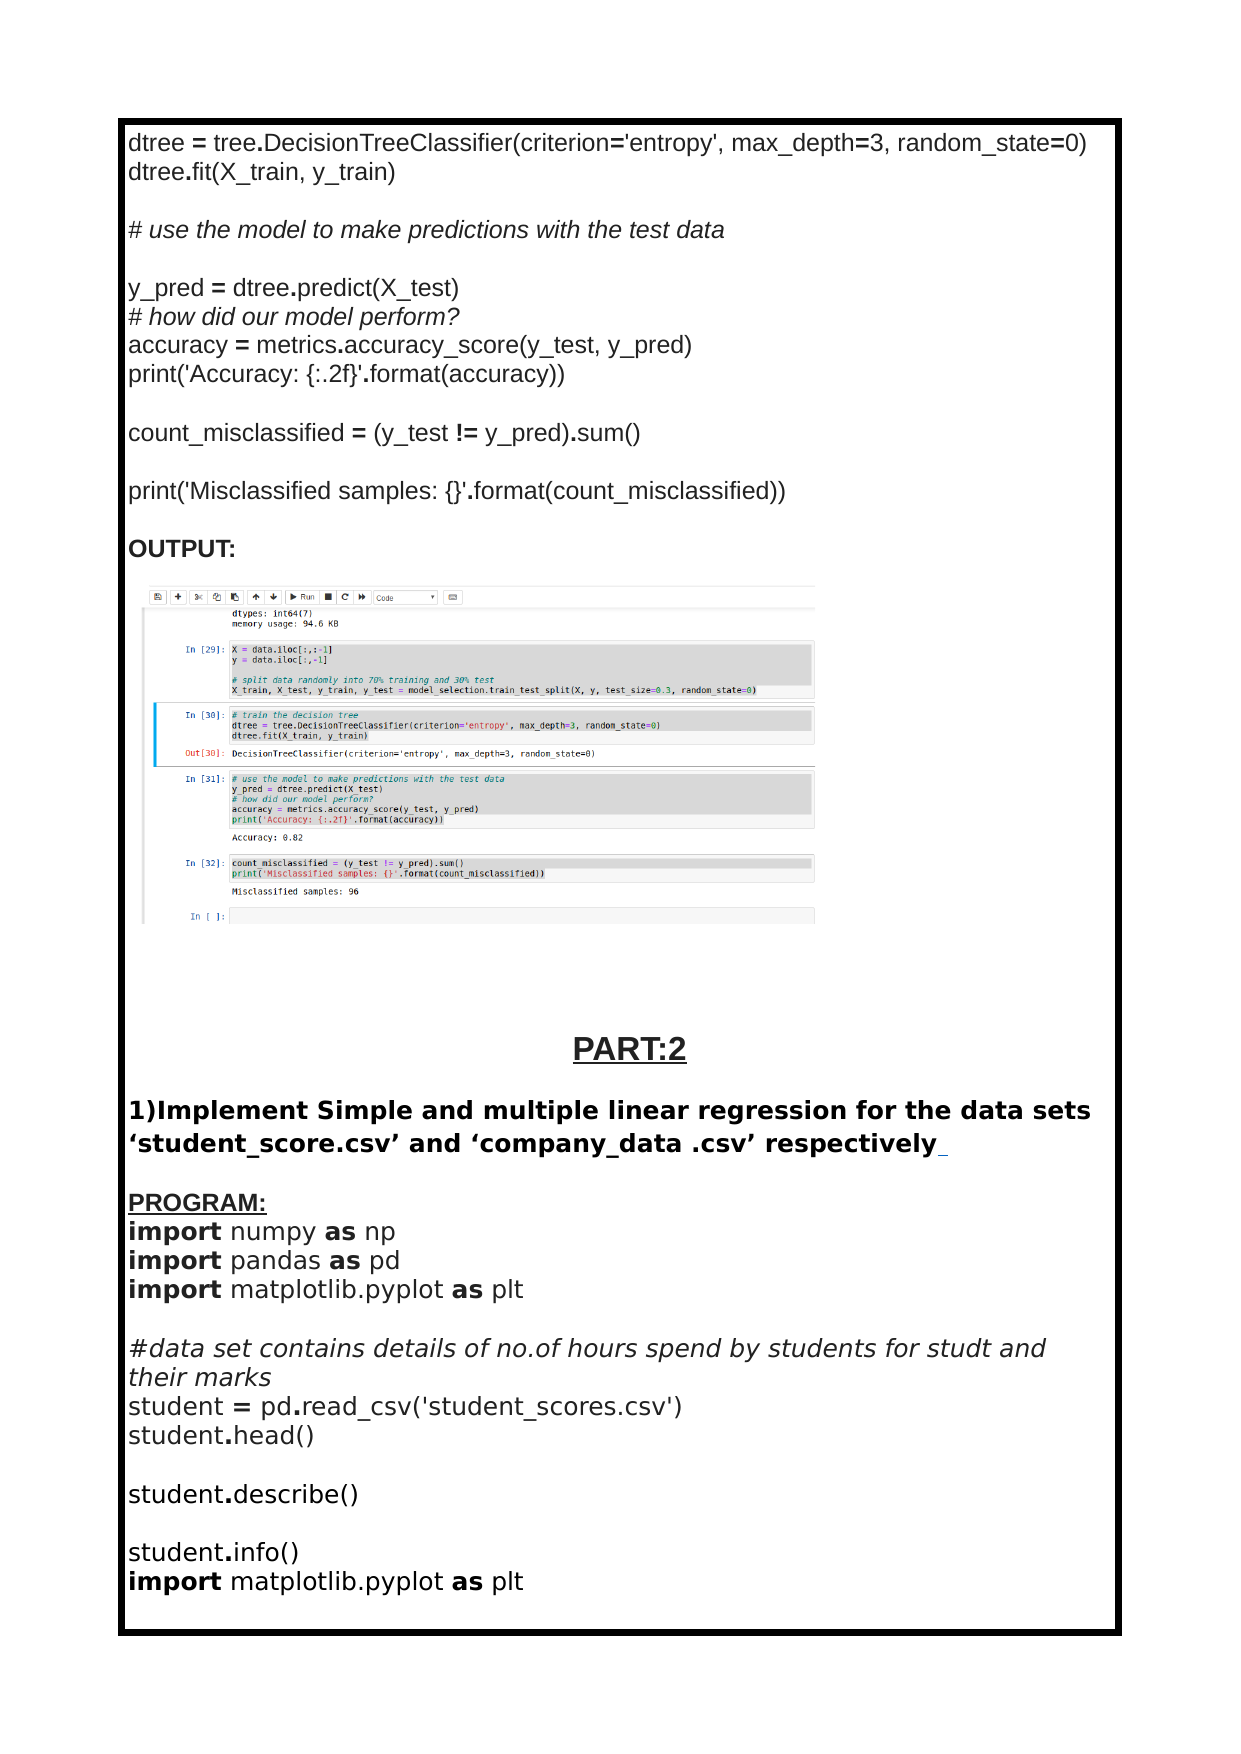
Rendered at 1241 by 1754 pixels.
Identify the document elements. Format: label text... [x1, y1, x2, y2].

text #data set contains details of no.of hours spend by students for studt and their marks [128, 1334, 1112, 1392]
text # use the model to make predictions with the test data [128, 215, 1112, 243]
text count_misclassified = (y_test != y_pred).sum() [128, 417, 1112, 446]
text import matplotlib.pyplot as plt [128, 1275, 1112, 1304]
list 1)Implement Simple and multiple linear regression for the data sets ‘student_score.csv’ and ‘company_data .csv’ respectively [128, 1096, 1112, 1159]
text print('Accuracy: {:.2f}'.format(accuracy)) [128, 359, 1112, 388]
text dtree = tree.DecisionTreeClassifier(criterion='entropy', max_depth=3, random_state=0) [128, 128, 1112, 157]
text student.info() [128, 1538, 1112, 1567]
text import numpy as np [128, 1217, 1112, 1246]
text dtree.fit(X_train, y_train) [128, 157, 1112, 185]
text import pandas as pd [128, 1246, 1112, 1275]
picture [141, 585, 816, 924]
text student.head() [128, 1421, 1112, 1450]
text OUTPUT: [128, 534, 1112, 563]
text PART:2 [128, 1028, 1112, 1067]
text import matplotlib.pyplot as plt [128, 1567, 1112, 1596]
text student = pd.read_csv('student_scores.csv') [128, 1392, 1112, 1421]
text student.describe() [128, 1480, 1112, 1509]
text # how did our model perform? [128, 302, 1112, 331]
text y_pred = dtree.predict(X_test) [128, 273, 1112, 302]
text print('Misclassified samples: {}'.format(count_misclassified)) [128, 476, 1112, 504]
list PROGRAM: [128, 1188, 1112, 1217]
text accuracy = metrics.accuracy_score(y_test, y_pred) [128, 331, 1112, 359]
